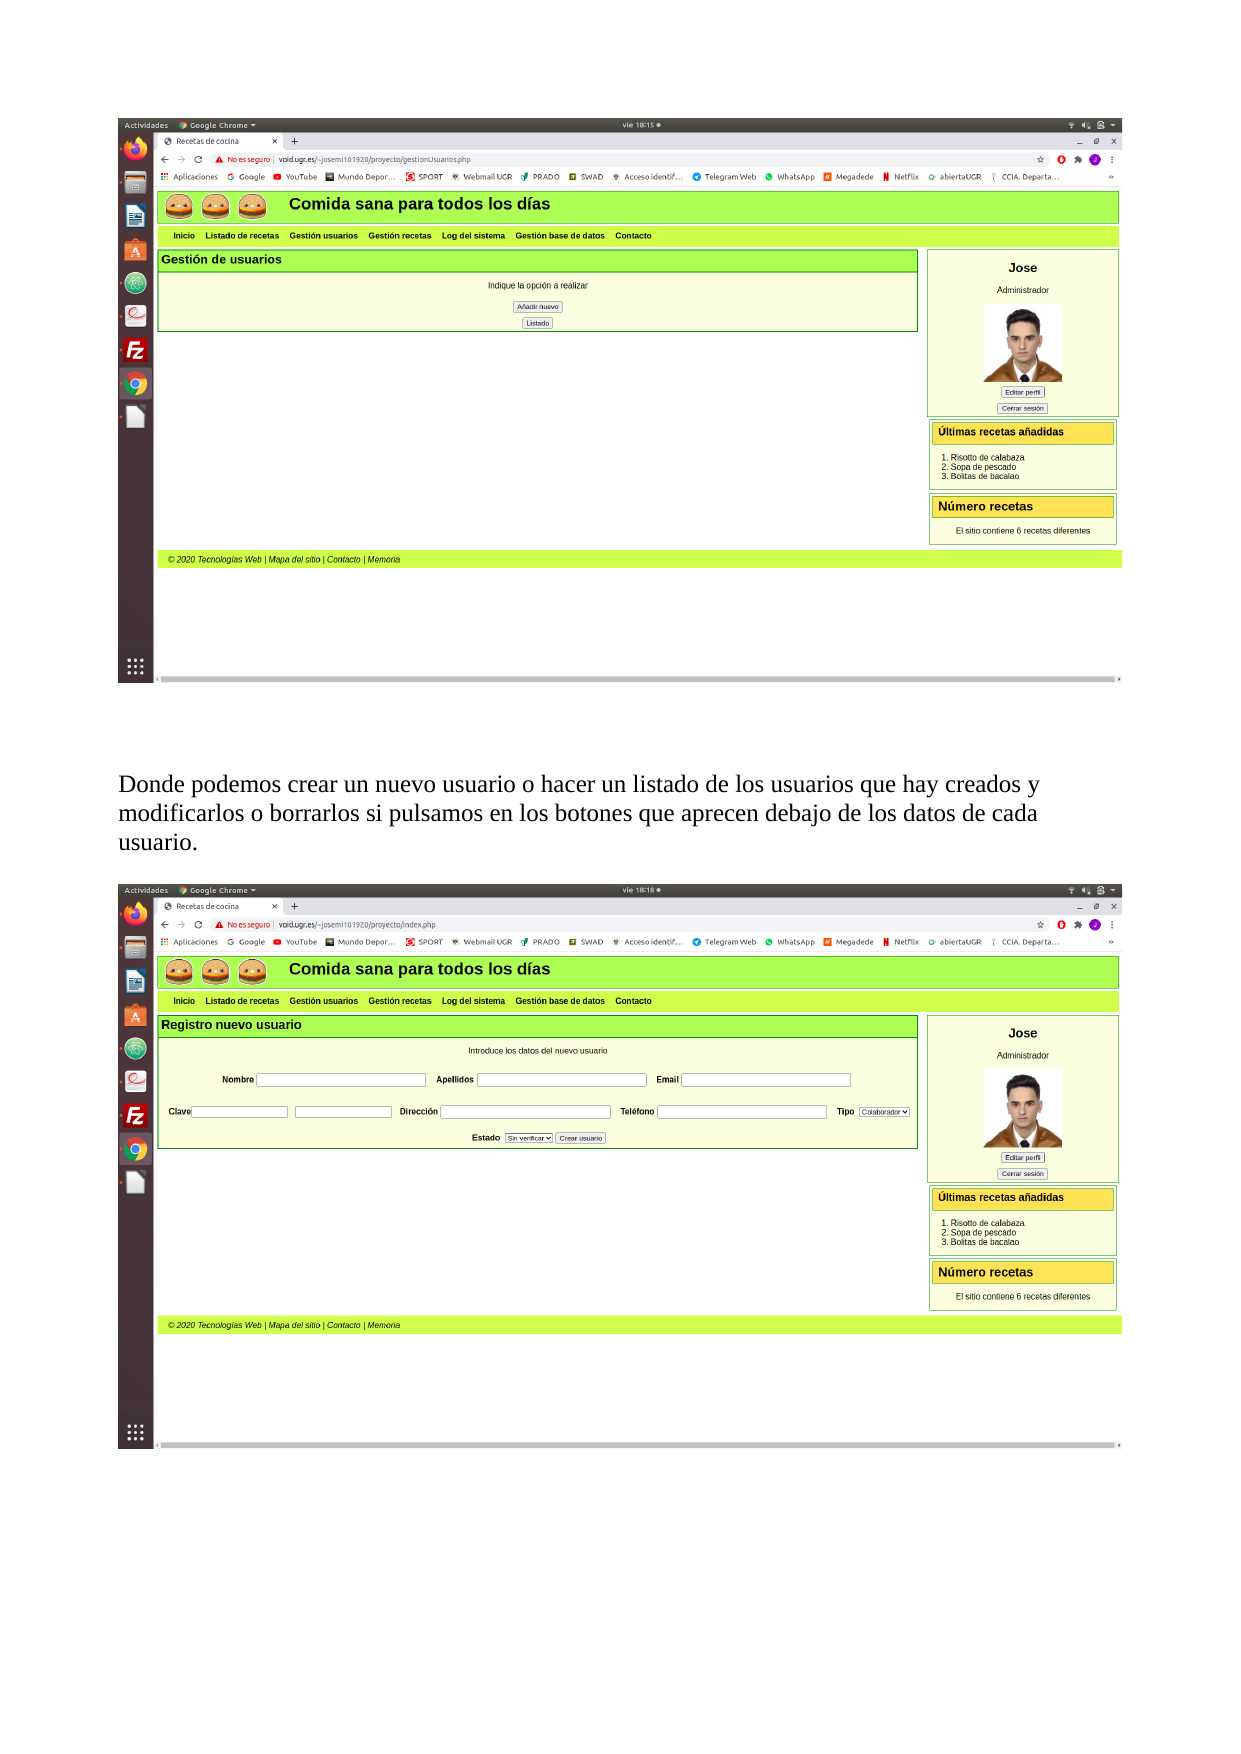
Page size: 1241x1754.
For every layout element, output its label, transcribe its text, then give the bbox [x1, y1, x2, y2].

picture [118, 884, 1123, 1449]
text Donde podemos crear un nuevo usuario o hacer un listado de los usuarios que hay creados y modificarlos o borrarlos si pulsamos en los botones que aprecen debajo de los datos de cada usuario. [118, 769, 1122, 855]
picture [118, 118, 1123, 683]
